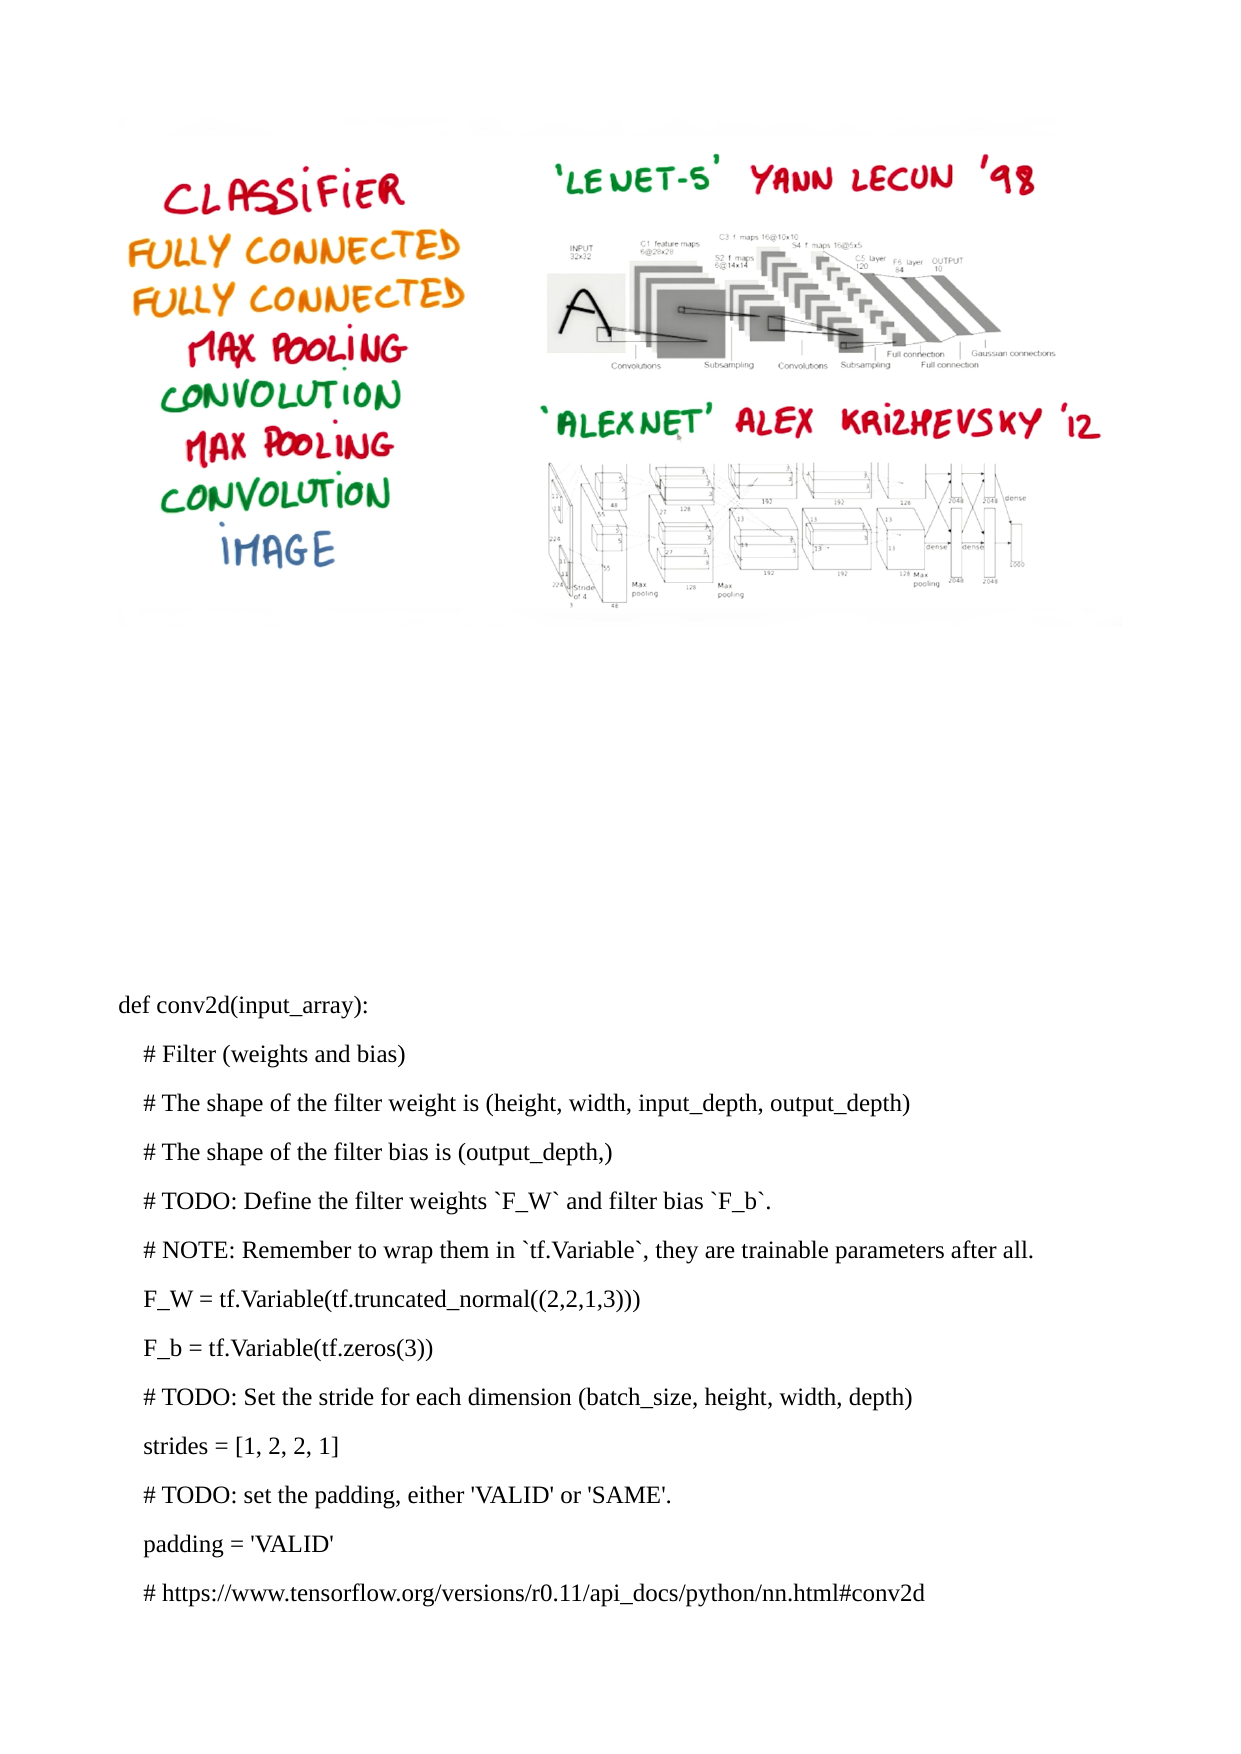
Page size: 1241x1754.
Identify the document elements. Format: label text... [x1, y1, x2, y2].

text # The shape of the filter bias is (output_depth,) [118, 1137, 1122, 1166]
text # Filter (weights and bias) [118, 1039, 1122, 1067]
text # The shape of the filter weight is (height, width, input_depth, output_depth) [118, 1088, 1122, 1117]
text F_b = tf.Variable(tf.zeros(3)) [118, 1333, 1122, 1362]
text F_W = tf.Variable(tf.truncated_normal((2,2,1,3))) [118, 1284, 1122, 1313]
text # TODO: Define the filter weights `F_W` and filter bias `F_b`. [118, 1186, 1122, 1215]
text # https://www.tensorflow.org/versions/r0.11/api_docs/python/nn.html#conv2d [118, 1578, 1122, 1607]
text def conv2d(input_array): [118, 990, 1122, 1018]
text strides = [1, 2, 2, 1] [118, 1431, 1122, 1460]
text padding = 'VALID' [118, 1529, 1122, 1558]
text # NOTE: Remember to wrap them in `tf.Variable`, they are trainable parameters after all. [118, 1235, 1122, 1264]
text # TODO: Set the stride for each dimension (batch_size, height, width, depth) [118, 1382, 1122, 1411]
text # TODO: set the padding, either 'VALID' or 'SAME'. [118, 1480, 1122, 1509]
